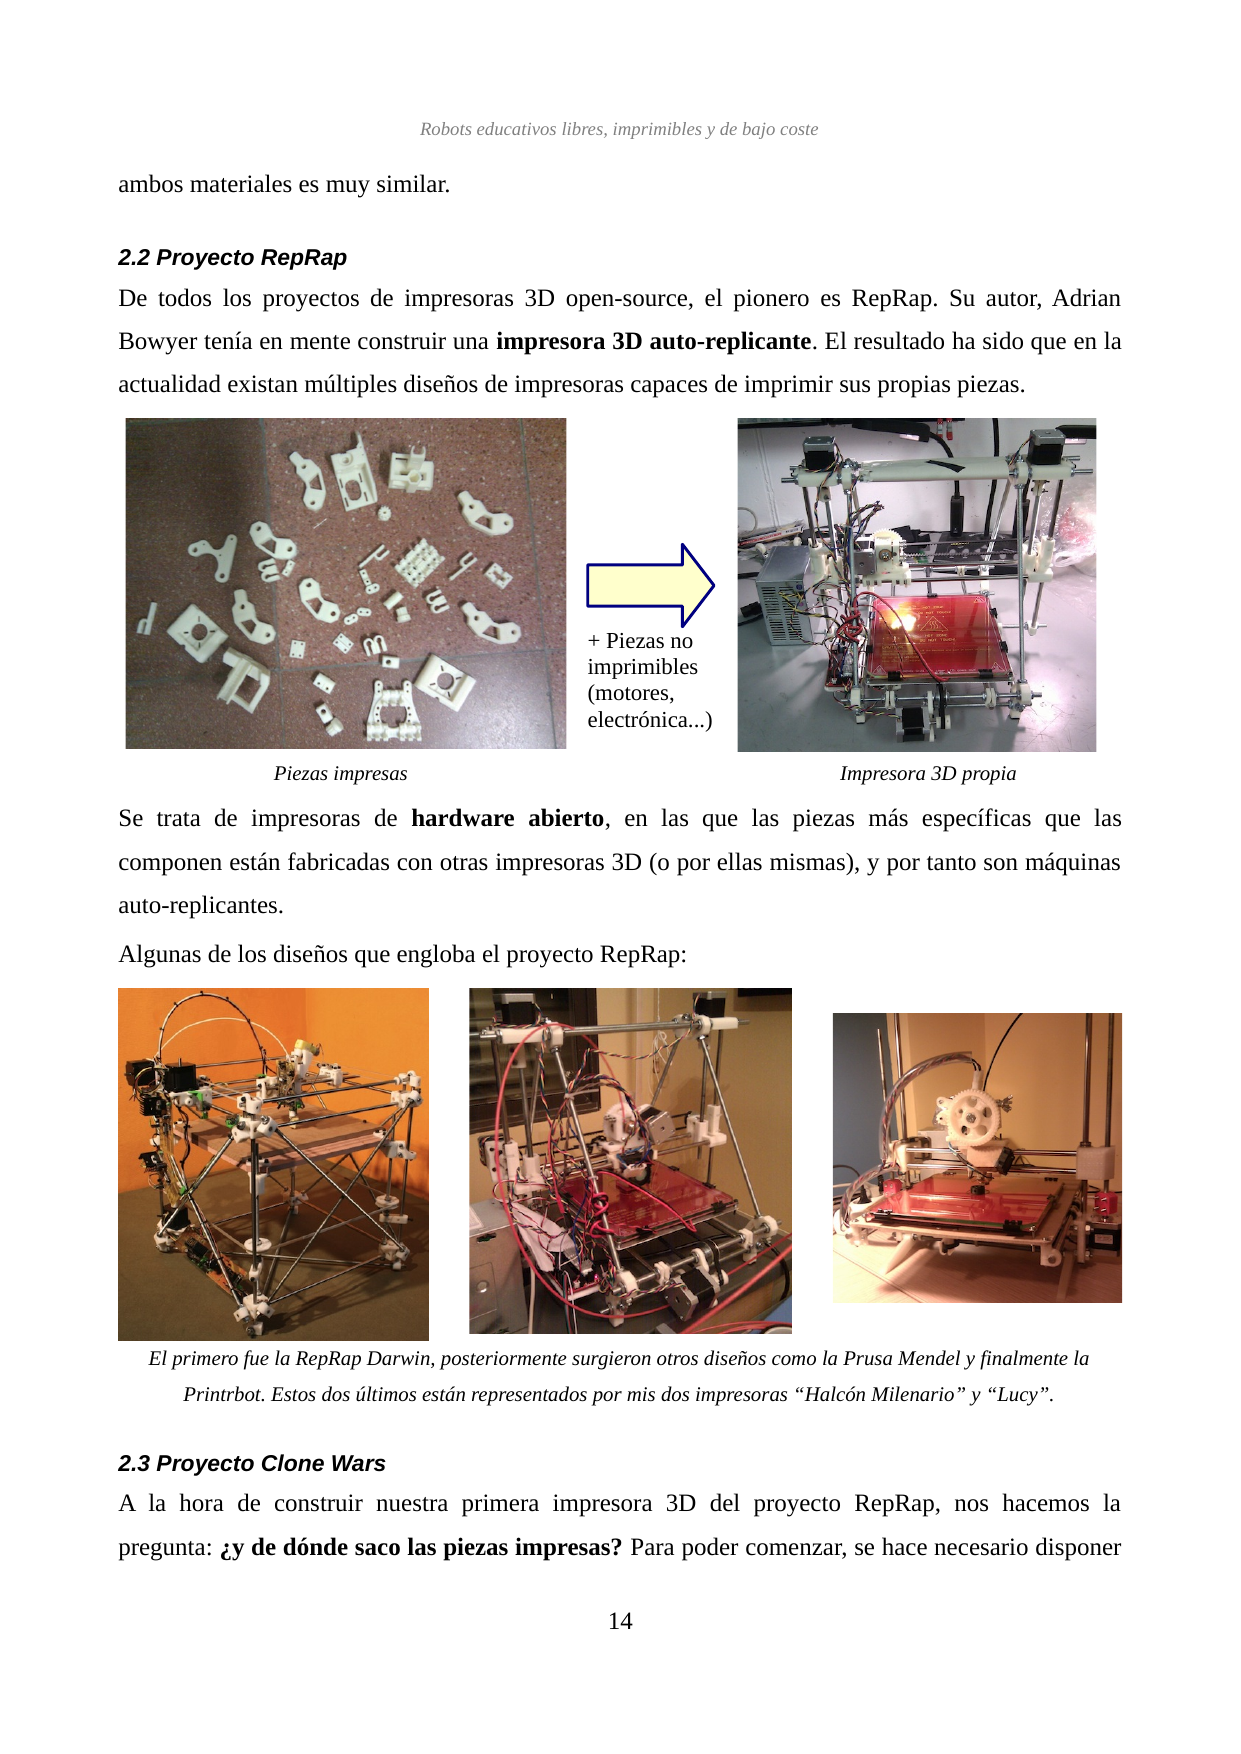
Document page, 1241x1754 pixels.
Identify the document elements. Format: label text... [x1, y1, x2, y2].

picture [118, 988, 429, 1341]
text Algunas de los diseños que engloba el proyecto RepRap: [118, 939, 1122, 968]
picture [832, 1013, 1123, 1303]
text Piezas impresas Impresora 3D propia [118, 418, 1122, 785]
text A la hora de construir nuestra primera impresora 3D del proyecto RepRap, nos hacemos la pregunta: ¿y de dónde saco las piezas impresas? Para poder comenzar, se hace necesario disponer [118, 1488, 1122, 1560]
subtitle 2.3 Proyecto Clone Wars [118, 1449, 1122, 1476]
text De todos los proyectos de impresoras 3D open-source, el pionero es RepRap. Su autor, Adrian Bowyer tenía en mente construir una impresora 3D auto-replicante. El resultado ha sido que en la actualidad existan múltiples diseños de impresoras capaces de imprimir sus propias piezas. [118, 283, 1122, 398]
picture [469, 988, 792, 1334]
picture [125, 418, 567, 749]
subtitle 2.2 Proyecto RepRap [118, 244, 1122, 270]
text El primero fue la RepRap Darwin, posteriormente surgieron otros diseños como la Prusa Mendel y finalmente la Printrbot. Estos dos últimos están representados por mis dos impresoras “Halcón Milenario” y “Lucy”. [118, 989, 1122, 1406]
picture [737, 418, 1097, 752]
text Se trata de impresoras de hardware abierto, en las que las piezas más específicas que las componen están fabricadas con otras impresoras 3D (o por ellas mismas), y por tanto son máquinas auto-replicantes. [118, 803, 1122, 918]
text ambos materiales es muy similar. [118, 169, 1122, 198]
